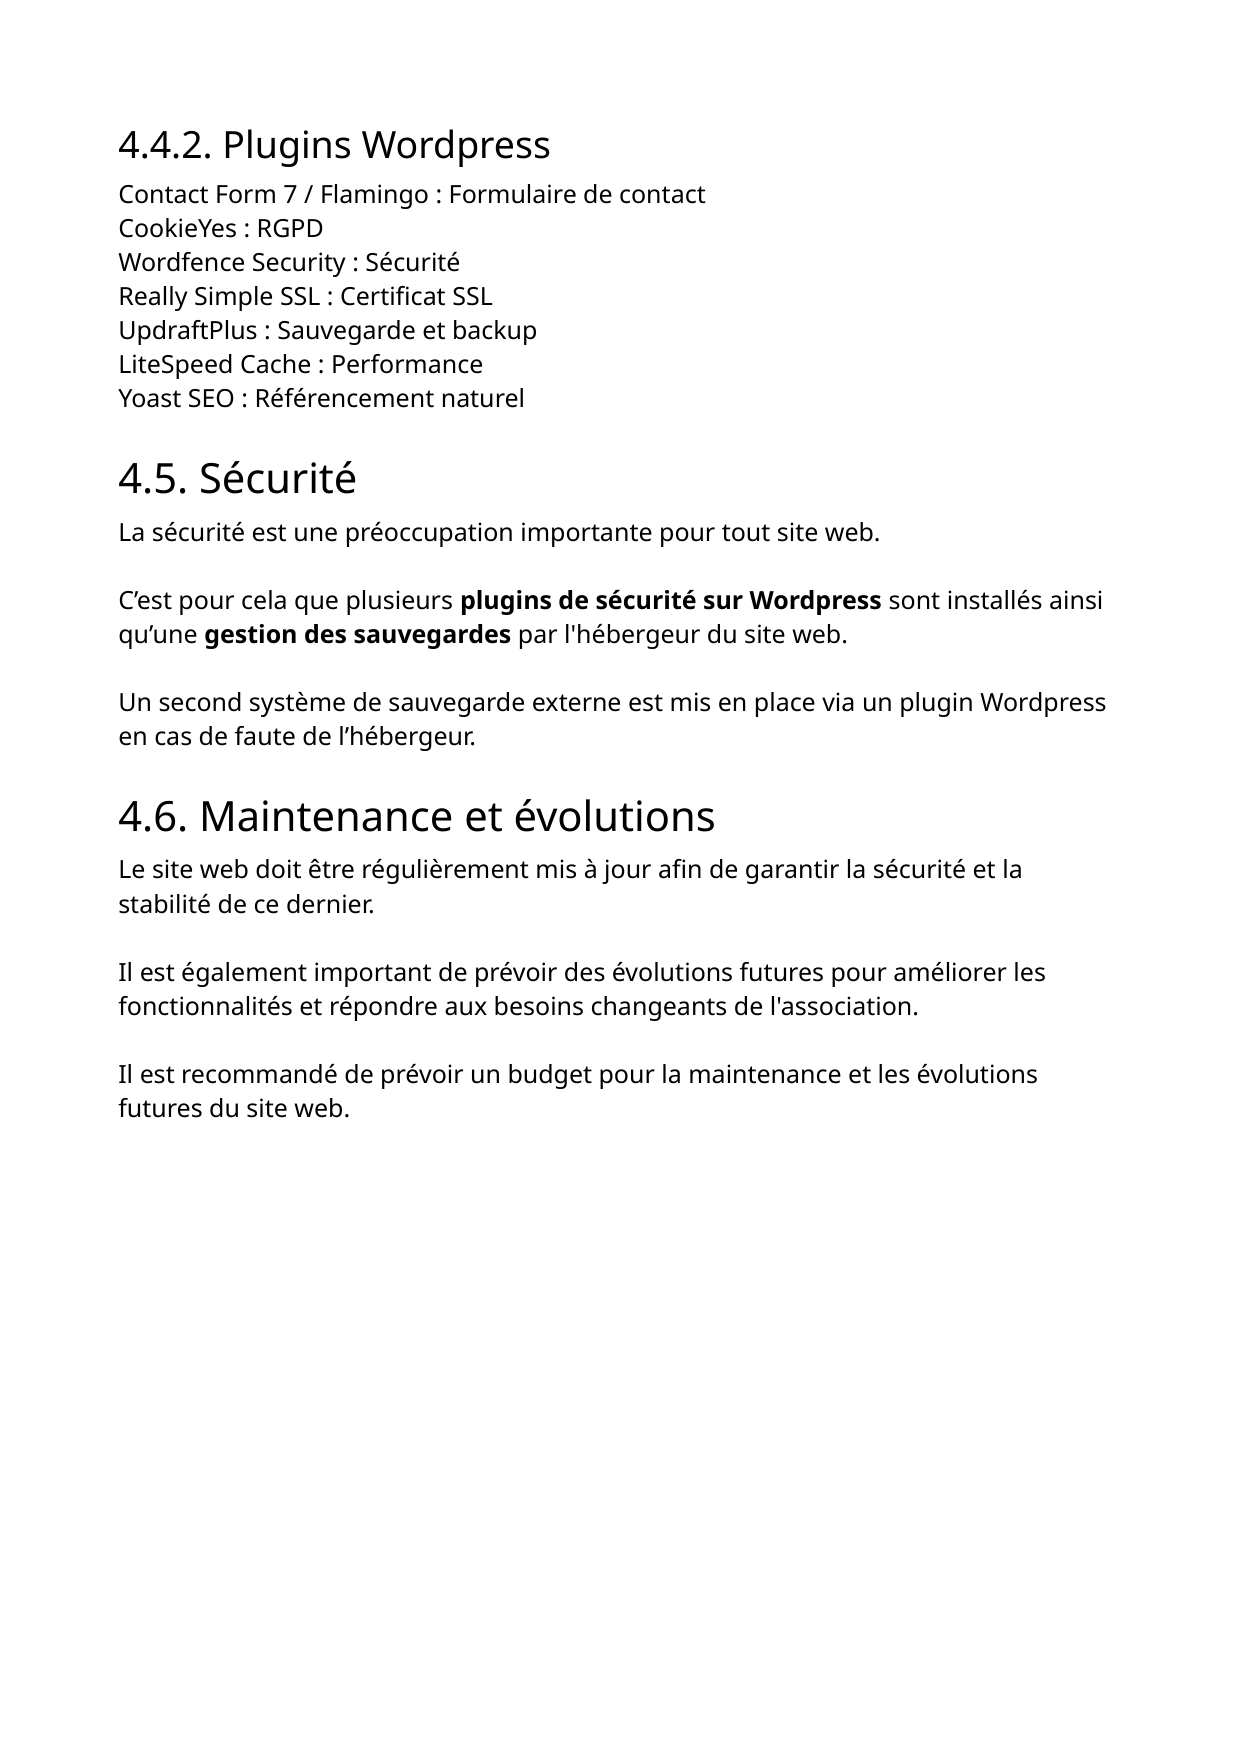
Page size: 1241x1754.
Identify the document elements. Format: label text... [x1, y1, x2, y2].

text La sécurité est une préoccupation importante pour tout site web. [118, 514, 1122, 548]
text 4.4.2. Plugins Wordpress [118, 118, 1122, 169]
text LiteSpeed Cache : Performance [118, 347, 1122, 381]
text Le site web doit être régulièrement mis à jour afin de garantir la sécurité et la stabilité de ce dernier. [118, 852, 1122, 920]
text Un second système de sauvegarde externe est mis en place via un plugin Wordpress en cas de faute de l’hébergeur. [118, 685, 1122, 753]
text 4.5. Sécurité [118, 449, 1122, 506]
text Il est également important de prévoir des évolutions futures pour améliorer les fonctionnalités et répondre aux besoins changeants de l'association. [118, 954, 1122, 1022]
text UpdraftPlus : Sauvegarde et backup [118, 313, 1122, 347]
text Yoast SEO : Référencement naturel [118, 381, 1122, 415]
text Contact Form 7 / Flamingo : Formulaire de contact [118, 177, 1122, 211]
text Il est recommandé de prévoir un budget pour la maintenance et les évolutions futures du site web. [118, 1057, 1122, 1125]
text Really Simple SSL : Certificat SSL [118, 279, 1122, 313]
text Wordfence Security : Sécurité [118, 245, 1122, 279]
text 4.6. Maintenance et évolutions [118, 787, 1122, 844]
text C’est pour cela que plusieurs plugins de sécurité sur Wordpress sont installés ainsi qu’une gestion des sauvegardes par l'hébergeur du site web. [118, 583, 1122, 651]
text CookieYes : RGPD [118, 211, 1122, 245]
